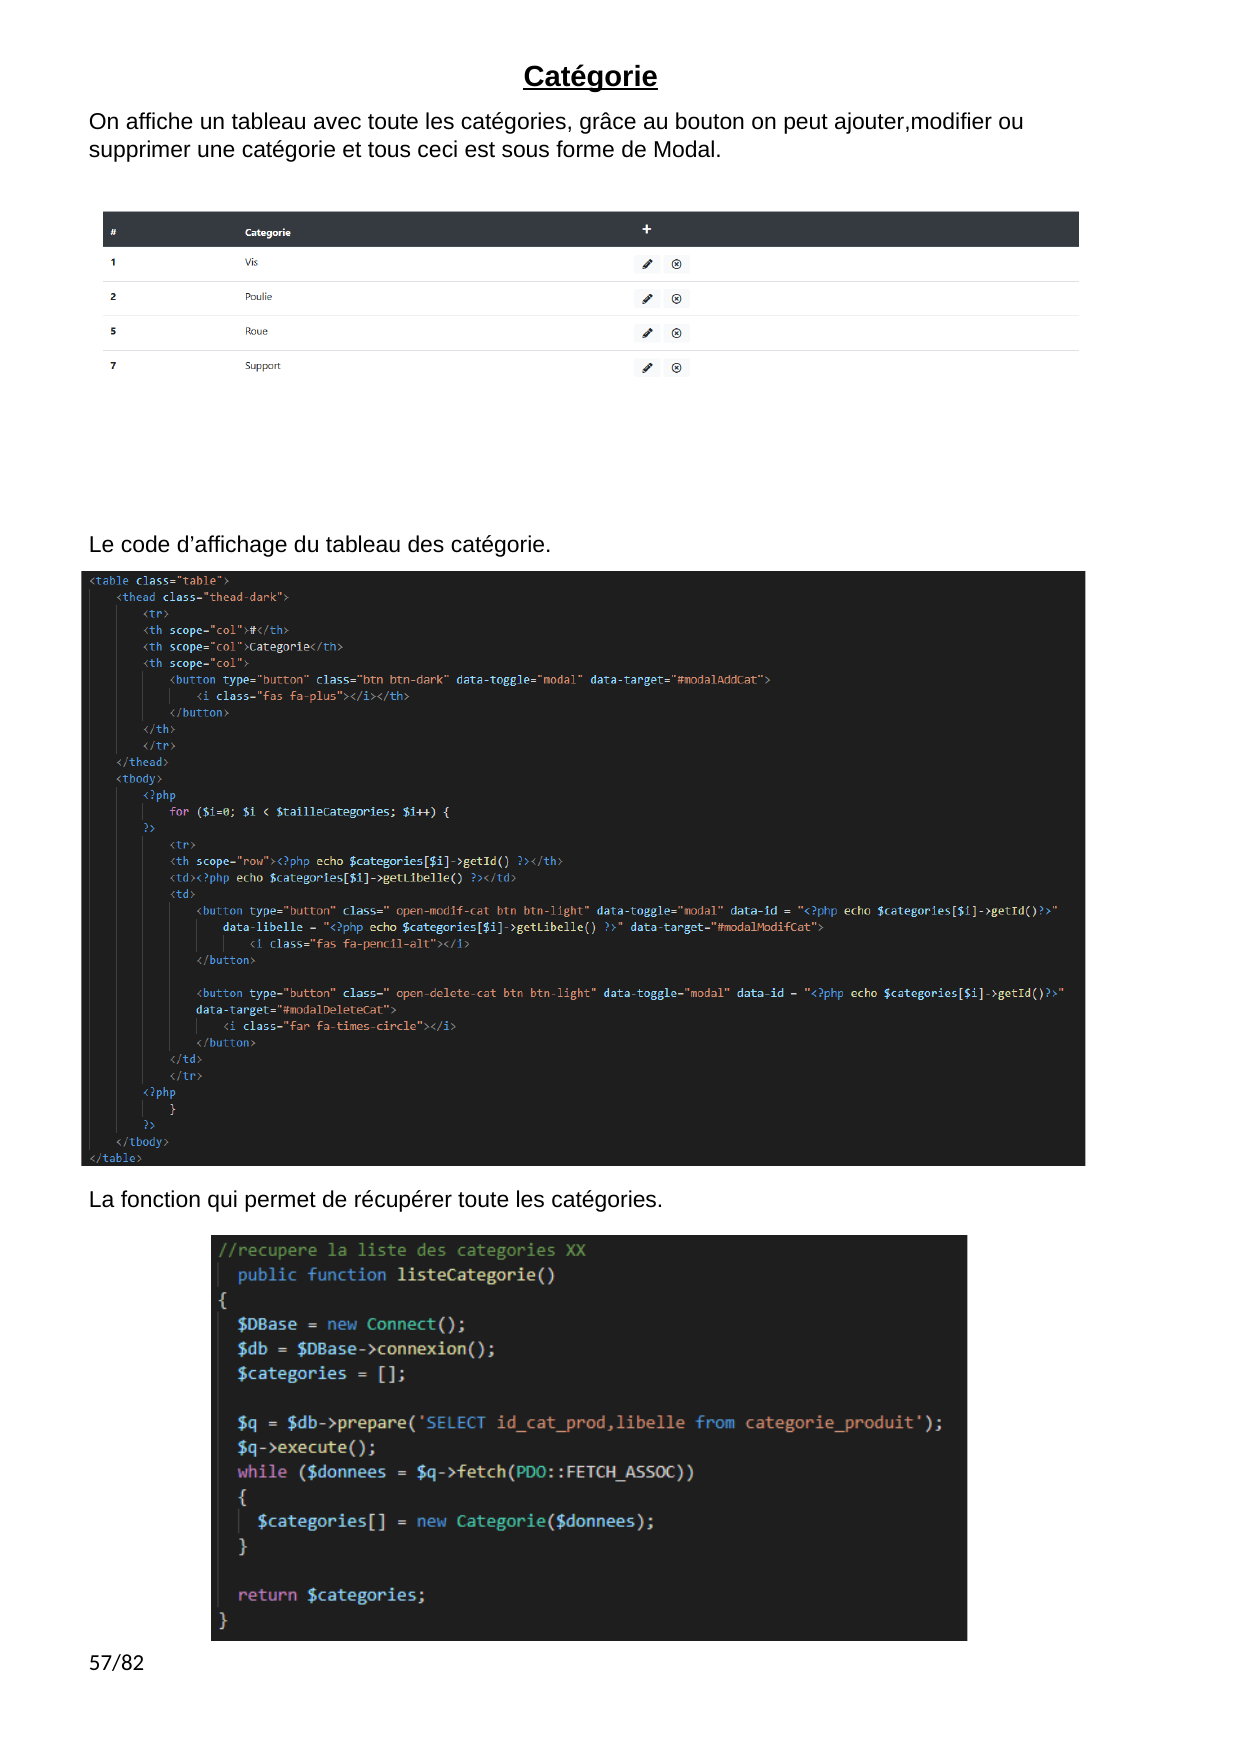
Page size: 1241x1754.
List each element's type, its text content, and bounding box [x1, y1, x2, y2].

subtitle Catégorie [89, 59, 1092, 93]
picture [211, 1235, 968, 1641]
text On affiche un tableau avec toute les catégories, grâce au bouton on peut ajouter,modifier ou supprimer une catégorie et tous ceci est sous forme de Modal. [89, 108, 1092, 162]
text Le code d’affichage du tableau des catégorie. [89, 510, 1092, 557]
text La fonction qui permet de récupérer toute les catégories. [89, 576, 1092, 1213]
picture [81, 571, 1086, 1166]
picture [88, 181, 1093, 510]
